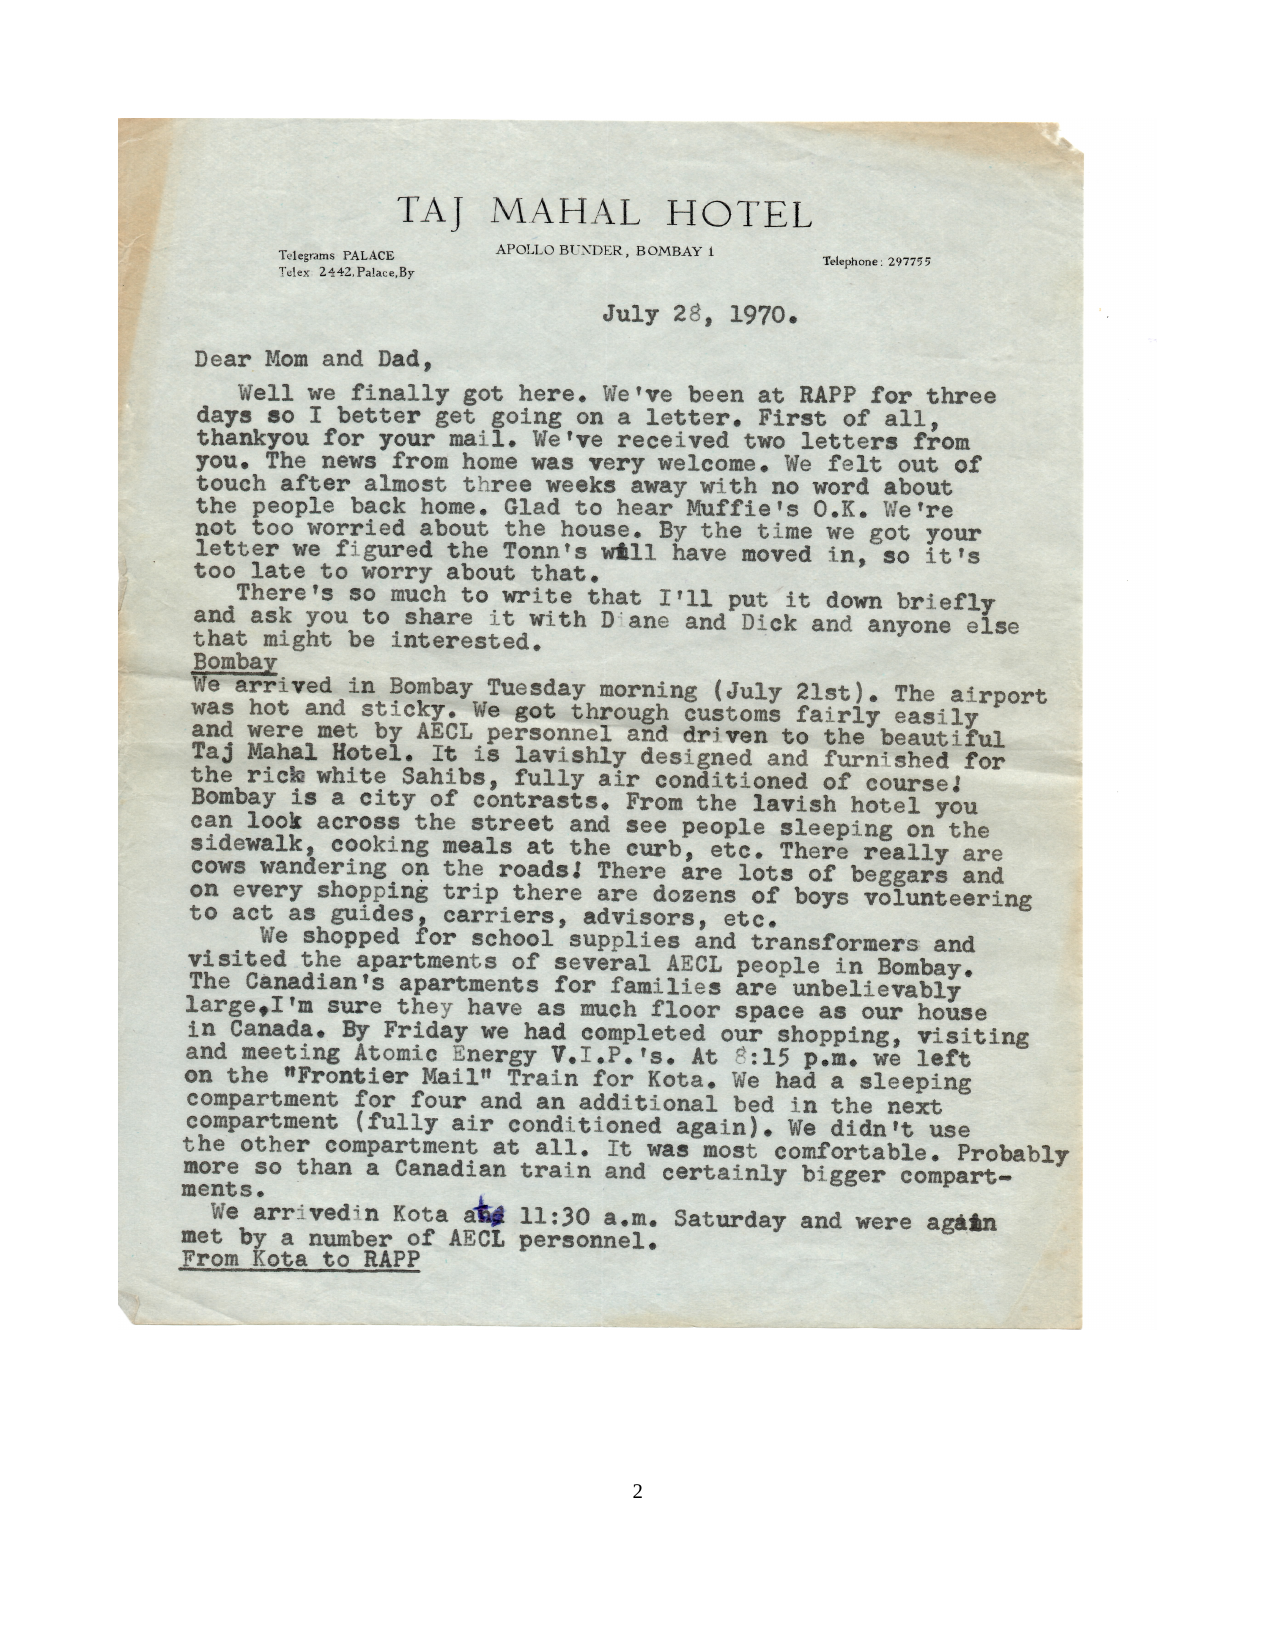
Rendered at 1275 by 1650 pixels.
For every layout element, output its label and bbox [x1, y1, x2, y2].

picture [118, 118, 1157, 1330]
